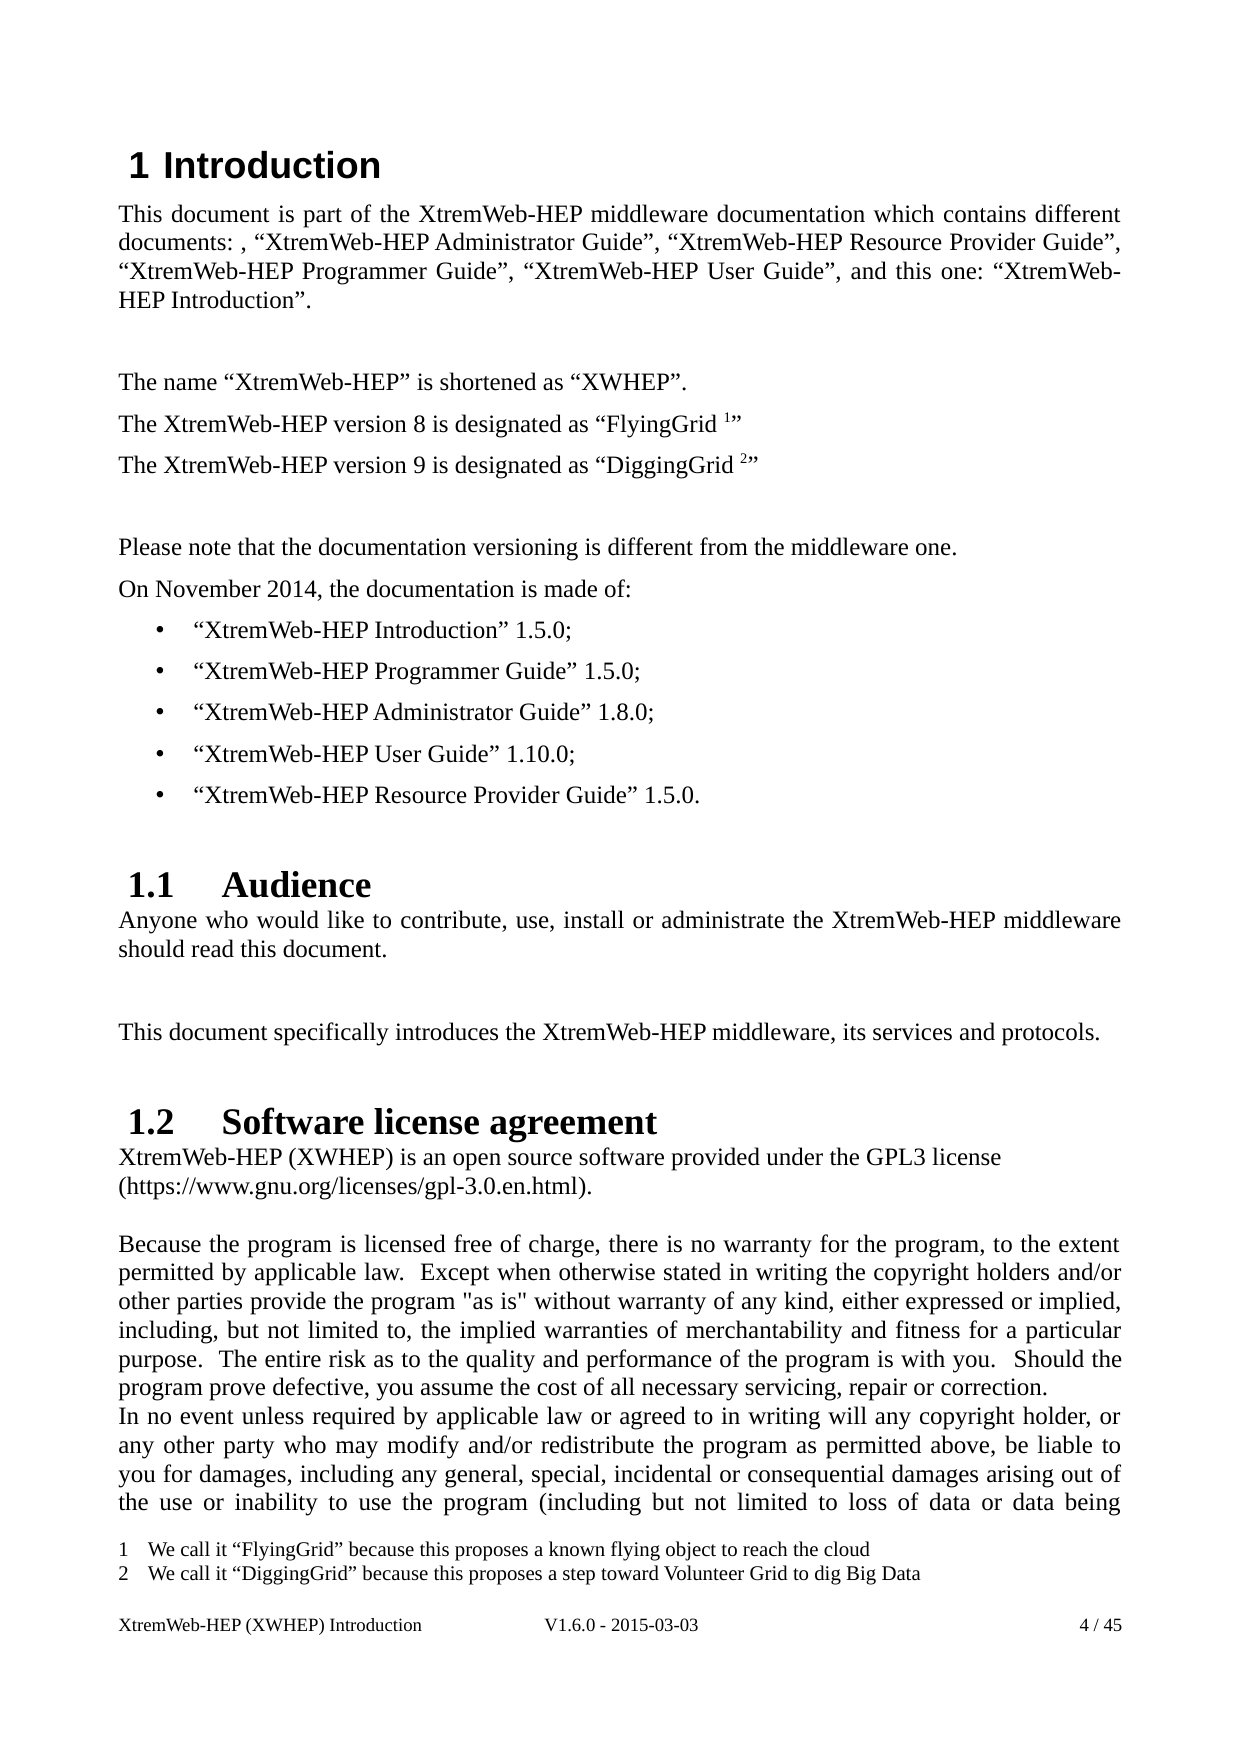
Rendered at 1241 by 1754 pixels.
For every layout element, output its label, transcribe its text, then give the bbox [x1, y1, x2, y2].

list “XtremWeb-HEP Administrator Guide” 1.8.0; [156, 697, 1122, 726]
text On November 2014, the documentation is made of: [118, 574, 1122, 602]
text The name “XtremWeb-HEP” is shortened as “XWHEP”. [118, 367, 1122, 396]
text We call it “DiggingGrid” because this proposes a step toward Volunteer Grid to dig Big Data [118, 1561, 1122, 1585]
list “XtremWeb-HEP User Guide” 1.10.0; [156, 739, 1122, 767]
text IN NO EVENT UNLESS REQUIRED BY APPLICABLE LAW OR AGREED TO IN WRITING WILL ANY COPYRIGHT HOLDER, OR ANY OTHER PARTY WHO MAY MODIFY AND/OR REDISTRIBUTE THE PROGRAM AS PERMITTED ABOVE, BE LIABLE TO YOU FOR DAMAGES, INCLUDING ANY GENERAL, SPECIAL, INCIDENTAL OR CONSEQUENTIAL DAMAGES ARISING OUT OF THE USE OR INABILITY TO USE THE PROGRAM (INCLUDING BUT NOT LIMITED TO LOSS OF DATA OR DATA BEING [118, 1401, 1122, 1516]
text The XtremWeb-HEP version 8 is designated as “FlyingGrid ” [118, 409, 1122, 437]
subtitle Introduction [118, 143, 1122, 186]
list “XtremWeb-HEP Resource Provider Guide” 1.5.0. [156, 780, 1122, 809]
text This document is part of the XtremWeb-HEP middleware documentation which contains different documents: , “XtremWeb-HEP Administrator Guide”, “XtremWeb-HEP Resource Provider Guide”, “XtremWeb-HEP Programmer Guide”, “XtremWeb-HEP User Guide”, and this one: “XtremWeb-HEP Introduction”. [118, 199, 1122, 314]
list “XtremWeb-HEP Introduction” 1.5.0; [156, 615, 1122, 644]
text We call it “FlyingGrid” because this proposes a known flying object to reach the cloud [118, 1537, 1122, 1561]
text BECAUSE THE PROGRAM IS LICENSED FREE OF CHARGE, THERE IS NO WARRANTY FOR THE PROGRAM, TO THE EXTENT PERMITTED BY APPLICABLE LAW. EXCEPT WHEN OTHERWISE STATED IN WRITING THE COPYRIGHT HOLDERS AND/OR OTHER PARTIES PROVIDE THE PROGRAM "AS IS" WITHOUT WARRANTY OF ANY KIND, EITHER EXPRESSED OR IMPLIED, INCLUDING, BUT NOT LIMITED TO, THE IMPLIED WARRANTIES OF MERCHANTABILITY AND FITNESS FOR A PARTICULAR PURPOSE. THE ENTIRE RISK AS TO THE QUALITY AND PERFORMANCE OF THE PROGRAM IS WITH YOU. SHOULD THE PROGRAM PROVE DEFECTIVE, YOU ASSUME THE COST OF ALL NECESSARY SERVICING, REPAIR OR CORRECTION. [118, 1229, 1122, 1401]
text This document specifically introduces the XtremWeb-HEP middleware, its services and protocols. [118, 1017, 1122, 1046]
text Please note that the documentation versioning is different from the middleware one. [118, 532, 1122, 561]
text The XtremWeb-HEP version 9 is designated as “DiggingGrid ” [118, 450, 1122, 479]
subtitle Software license agreement [118, 1099, 1122, 1142]
list “XtremWeb-HEP Programmer Guide” 1.5.0; [156, 656, 1122, 685]
text XtremWeb-HEP (XWHEP) is an open source software provided under the GPL3 license (https://www.gnu.org/licenses/gpl-3.0.en.html). [118, 1142, 1122, 1200]
text Anyone who would like to contribute, use, install or administrate the XtremWeb-HEP middleware should read this document. [118, 906, 1122, 963]
subtitle Audience [118, 862, 1122, 906]
